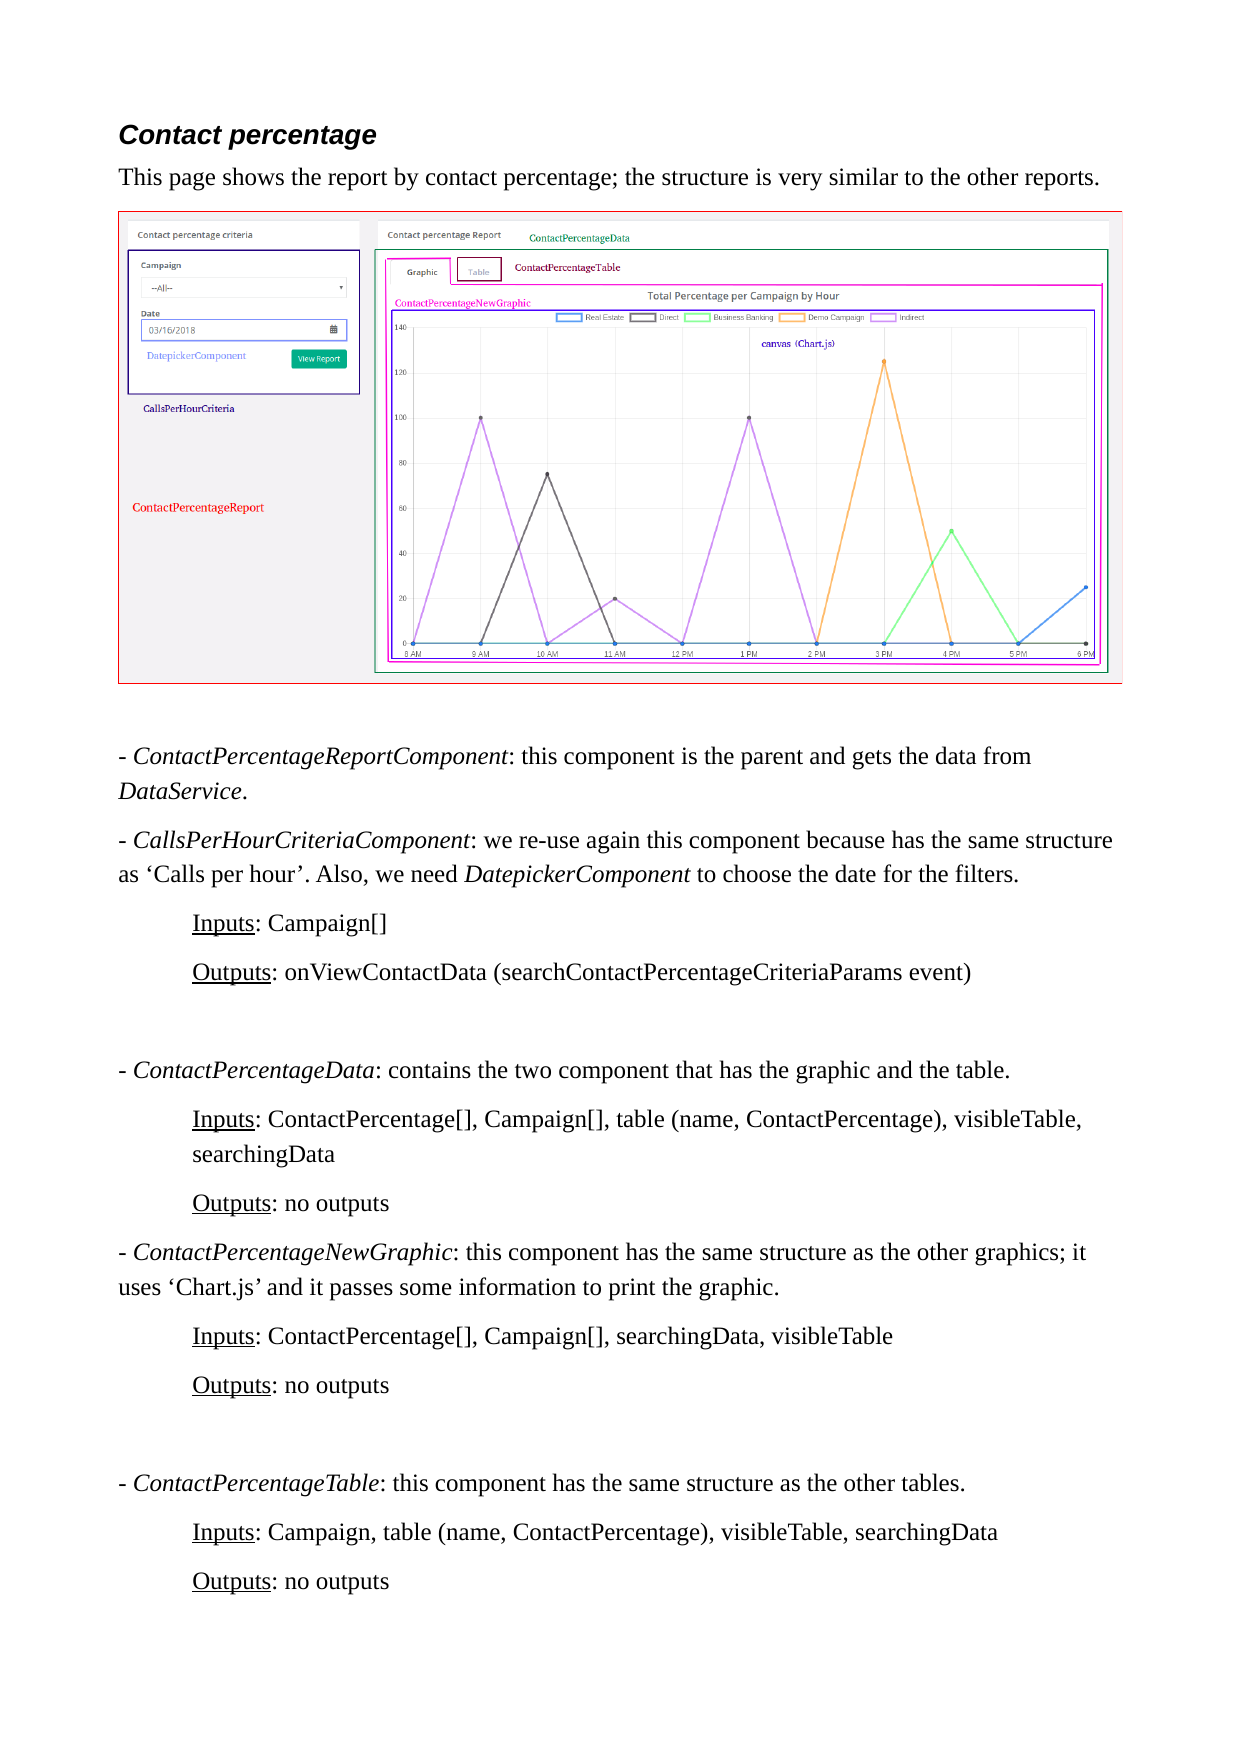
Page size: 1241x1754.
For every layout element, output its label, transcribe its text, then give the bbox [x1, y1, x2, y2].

text - ContactPercentageData: contains the two component that has the graphic and the table. [118, 1056, 1122, 1084]
picture [118, 211, 1123, 684]
text - ContactPercentageNewGraphic: this component has the same structure as the other graphics; it uses ‘Chart.js’ and it passes some information to print the graphic. [118, 1237, 1122, 1300]
text Outputs: no outputs [118, 1370, 1122, 1398]
text - CallsPerHourCriteriaComponent: we re-use again this component because has the same structure as ‘Calls per hour’. Also, we need DatepickerComponent to choose the date for the filters. [118, 825, 1122, 888]
text Outputs: no outputs [118, 1566, 1122, 1595]
text - ContactPercentageTable: this component has the same structure as the other tables. [118, 1468, 1122, 1497]
text Inputs: Campaign, table (name, ContactPercentage), visibleTable, searchingData [118, 1517, 1122, 1546]
text This page shows the report by contact percentage; the structure is very similar to the other reports. [118, 162, 1122, 191]
text Outputs: no outputs [118, 1188, 1122, 1217]
text Inputs: Campaign[] [118, 908, 1122, 937]
text - ContactPercentageReportComponent: this component is the parent and gets the data from DataService. [118, 741, 1122, 804]
text Inputs: ContactPercentage[], Campaign[], searchingData, visibleTable [118, 1321, 1122, 1349]
text Outputs: onViewContactData (searchContactPercentageCriteriaParams event) [118, 957, 1122, 986]
subtitle Contact percentage [118, 118, 1122, 150]
text Inputs: ContactPercentage[], Campaign[], table (name, ContactPercentage), visibleTable, searchingData [118, 1104, 1122, 1168]
